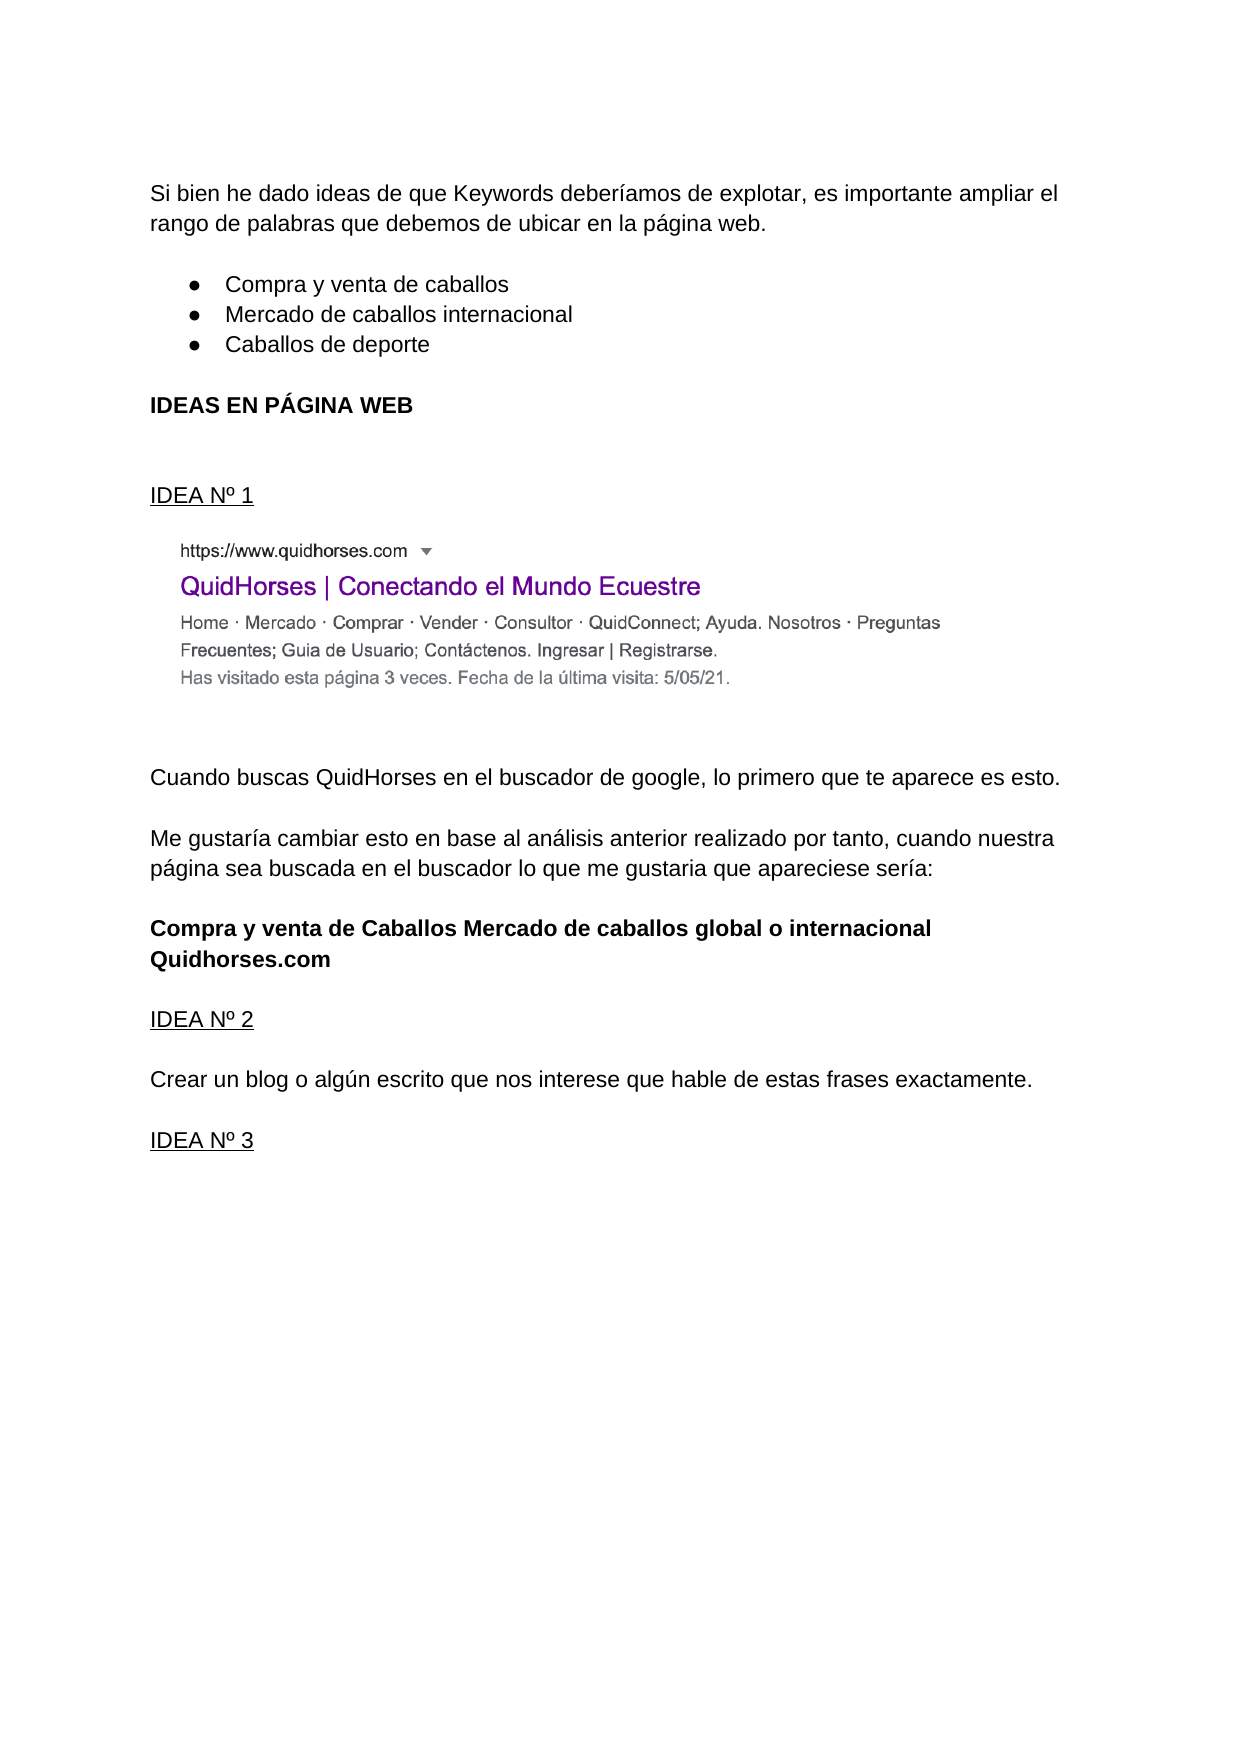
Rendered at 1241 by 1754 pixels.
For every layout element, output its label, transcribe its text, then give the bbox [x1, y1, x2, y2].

list Mercado de caballos internacional [187, 301, 1090, 327]
list Caballos de deporte [187, 331, 1090, 358]
text Si bien he dado ideas de que Keywords deberíamos de explotar, es importante ampliar el rango de palabras que debemos de ubicar en la página web. [150, 180, 1090, 237]
text Cuando buscas QuidHorses en el buscador de google, lo primero que te aparece es esto. [150, 764, 1090, 791]
text IDEAS EN PÁGINA WEB [150, 392, 1090, 418]
text Crear un blog o algún escrito que nos interese que hable de estas frases exactamente. [150, 1066, 1090, 1093]
picture [150, 542, 1091, 731]
text Compra y venta de Caballos Mercado de caballos global o internacional Quidhorses.com [150, 915, 1090, 972]
text IDEA Nº 2 [150, 1006, 1090, 1032]
text IDEA Nº 1 [150, 482, 1090, 509]
list Compra y venta de caballos [187, 271, 1090, 297]
text IDEA Nº 3 [150, 1127, 1090, 1153]
text Me gustaría cambiar esto en base al análisis anterior realizado por tanto, cuando nuestra página sea buscada en el buscador lo que me gustaria que apareciese sería: [150, 825, 1090, 881]
